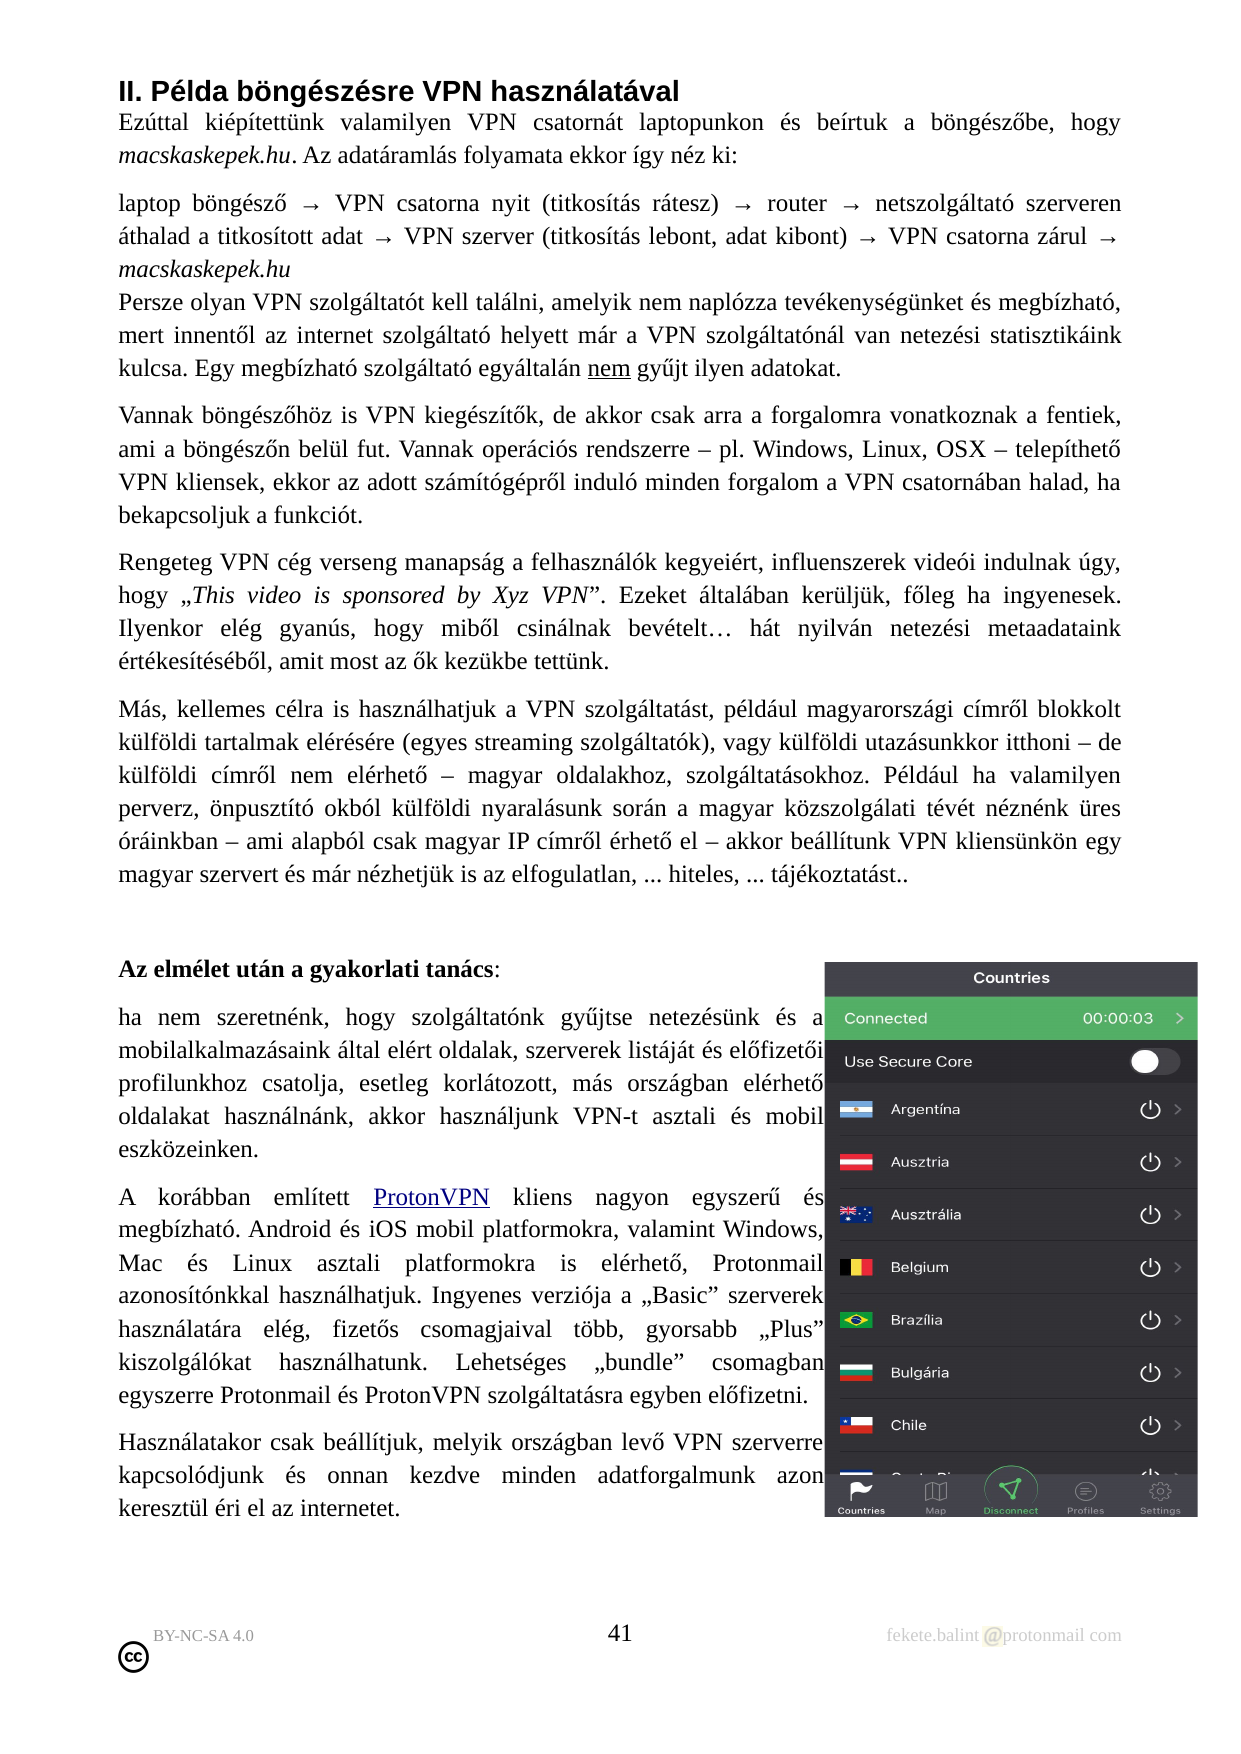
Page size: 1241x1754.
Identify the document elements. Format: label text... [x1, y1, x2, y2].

text Más, kellemes célra is használhatjuk a VPN szolgáltatást, például magyarországi címről blokkolt külföldi tartalmak elérésére (egyes streaming szolgáltatók), vagy külföldi utazásunkkor itthoni – de külföldi címről nem elérhető – magyar oldalakhoz, szolgáltatásokhoz. Például ha valamilyen perverz, önpusztító okból külföldi nyaralásunk során a magyar közszolgálati tévét néznénk üres óráinkban – ami alapból csak magyar IP címről érhető el – akkor beállítunk VPN kliensünkön egy magyar szervert és már nézhetjük is az elfogulatlan, ... hiteles, ... tájékoztatást.. [118, 694, 1122, 888]
picture [824, 962, 1198, 1517]
text laptop böngésző → VPN csatorna nyit (titkosítás rátesz) → router → netszolgáltató szerveren áthalad a titkosított adat → VPN szerver (titkosítás lebont, adat kibont) → VPN csatorna zárul → macskaskepek.hu Persze olyan VPN szolgáltatót kell találni, amelyik nem naplózza tevékenységünket és megbízható, mert innentől az internet szolgáltató helyett már a VPN szolgáltatónál van netezési statisztikáink kulcsa. Egy megbízható szolgáltató egyáltalán nem gyűjt ilyen adatokat. [118, 188, 1122, 382]
text Rengeteg VPN cég verseng manapság a felhasználók kegyeiért, influenszerek videói indulnak úgy, hogy „This video is sponsored by Xyz VPN”. Ezeket általában kerüljük, főleg ha ingyenesek. Ilyenkor elég gyanús, hogy miből csinálnak bevételt… hát nyilván netezési metaadataink értékesítéséből, amit most az ők kezükbe tettünk. [118, 547, 1122, 675]
text Ezúttal kiépítettünk valamilyen VPN csatornát laptopunkon és beírtuk a böngészőbe, hogy macskaskepek.hu. Az adatáramlás folyamata ekkor így néz ki: [118, 107, 1122, 169]
text Használatakor csak beállítjuk, melyik országban levő VPN szerverre kapcsolódjunk és onnan kezdve minden adatforgalmunk azon keresztül éri el az internetet. [118, 1427, 1122, 1522]
subtitle II. Példa böngészésre VPN használatával [118, 74, 1122, 107]
text Az elmélet után a gyakorlati tanács: [118, 954, 1122, 983]
picture [118, 1641, 149, 1673]
text Vannak böngészőhöz is VPN kiegészítők, de akkor csak arra a forgalomra vonatkoznak a fentiek, ami a böngészőn belül fut. Vannak operációs rendszerre – pl. Windows, Linux, OSX – telepíthető VPN kliensek, ekkor az adott számítógépről induló minden forgalom a VPN csatornában halad, ha bekapcsoljuk a funkciót. [118, 401, 1122, 528]
picture [982, 1626, 1003, 1647]
text A korábban említett ProtonVPN kliens nagyon egyszerű és megbízható. Android és iOS mobil platformokra, valamint Windows, Mac és Linux asztali platformokra is elérhető, Protonmail azonosítónkkal használhatjuk. Ingyenes verziója a „Basic” szerverek használatára elég, fizetős csomagjaival több, gyorsabb „Plus” kiszolgálókat használhatunk. Lehetséges „bundle” csomagban egyszerre Protonmail és ProtonVPN szolgáltatásra egyben előfizetni. [118, 1182, 824, 1408]
text ha nem szeretnénk, hogy szolgáltatónk gyűjtse netezésünk és a mobilalkalmazásaink által elért oldalak, szerverek listáját és előfizetői profilunkhoz csatolja, esetleg korlátozott, más országban elérhető oldalakat használnánk, akkor használjunk VPN-t asztali és mobil eszközeinken. [118, 1002, 824, 1163]
